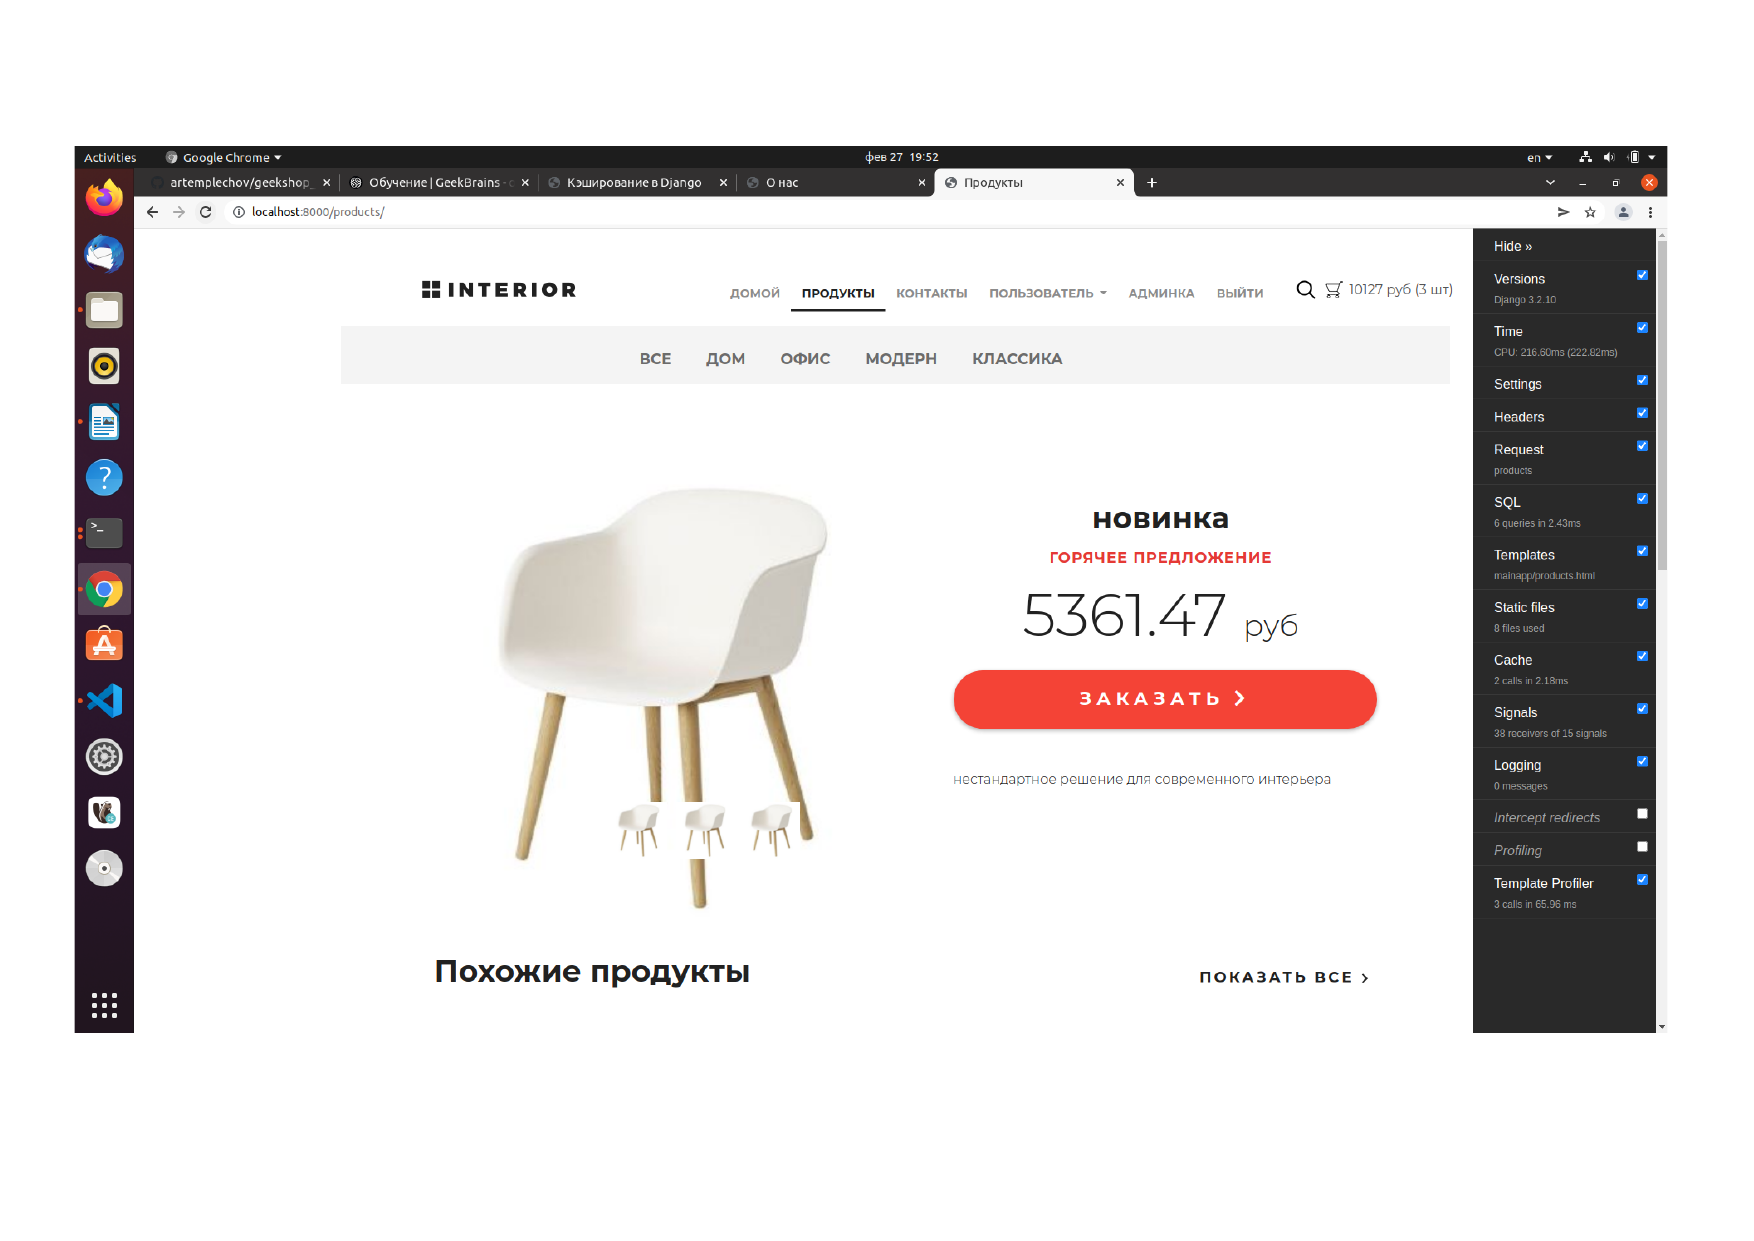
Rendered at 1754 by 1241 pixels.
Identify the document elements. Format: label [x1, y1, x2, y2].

picture [74, 146, 1668, 1033]
